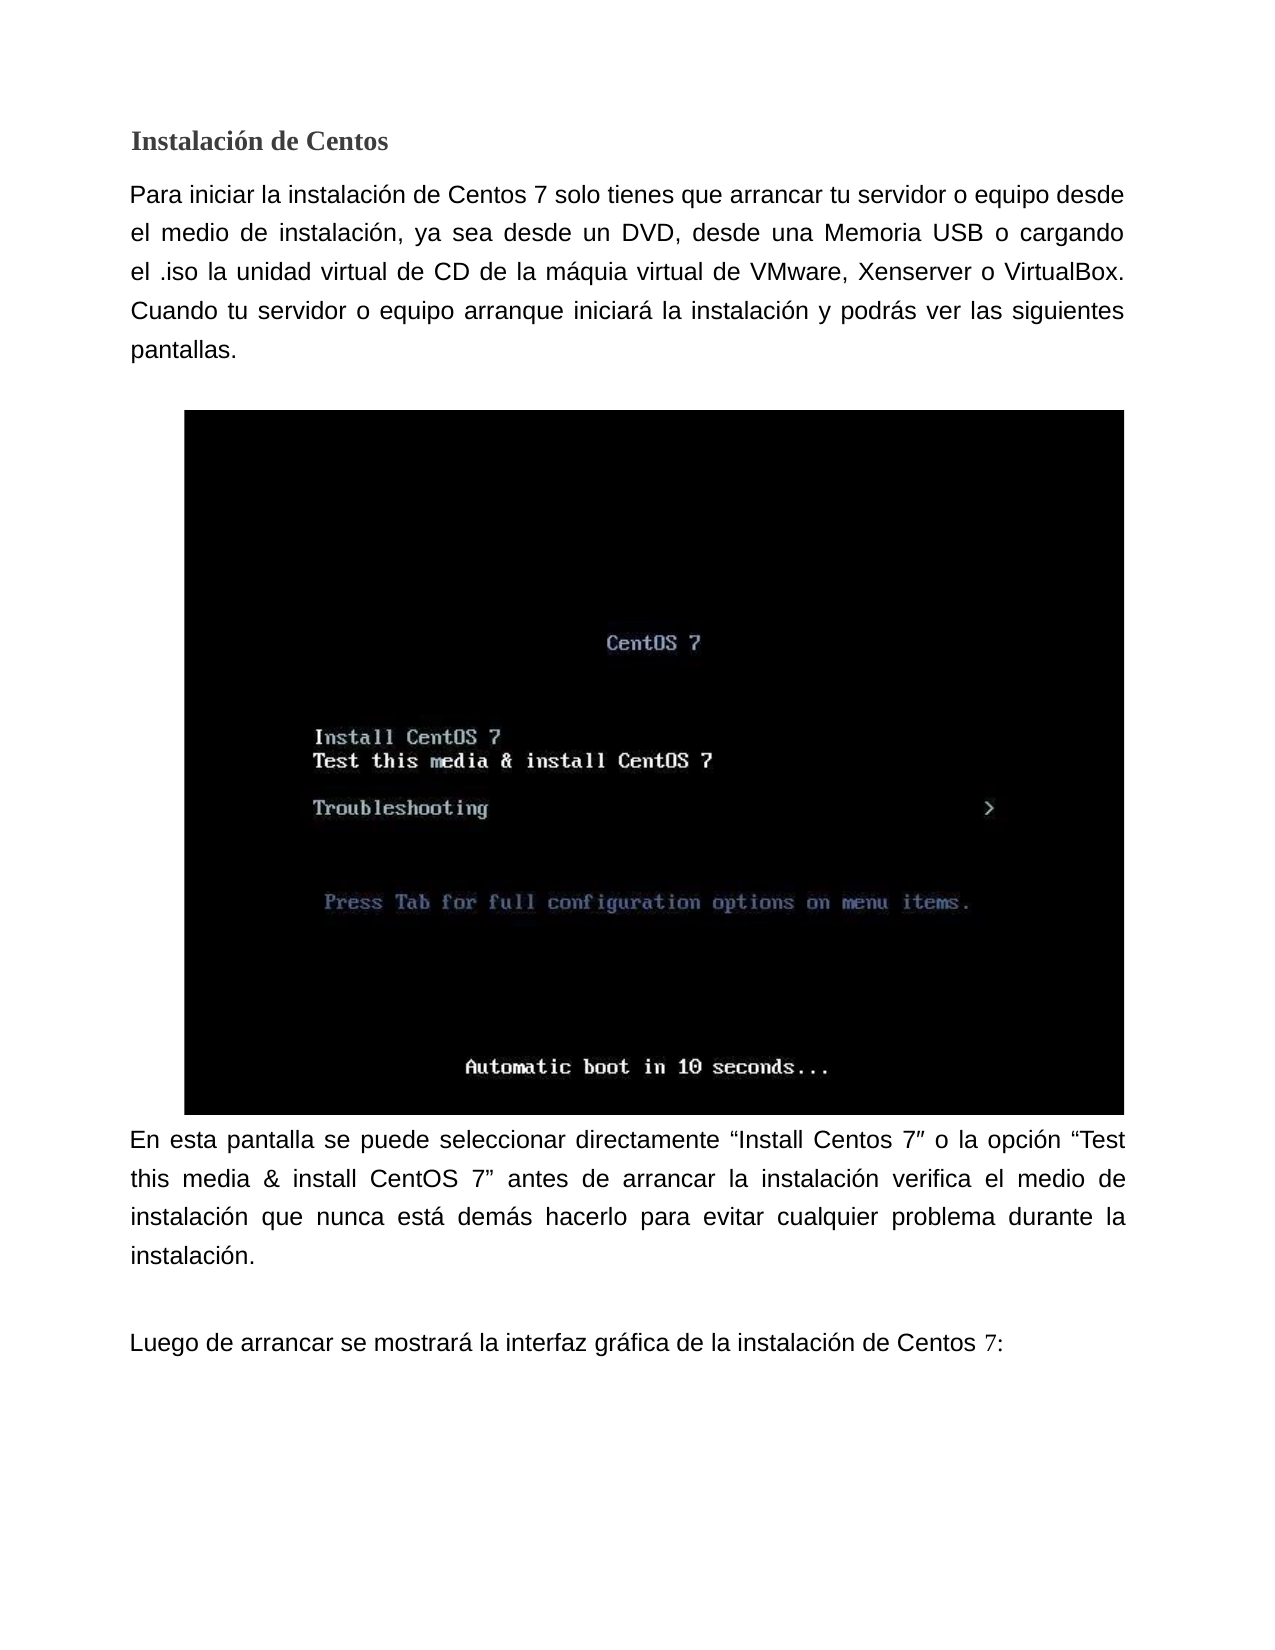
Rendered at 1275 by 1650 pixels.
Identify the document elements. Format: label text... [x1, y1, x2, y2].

text Luego de arrancar se mostrará la interfaz gráfica de la instalación de Centos 7: [129, 1328, 1157, 1357]
text Instalación de Centos [131, 123, 1157, 156]
picture [184, 410, 1125, 1115]
text En esta pantalla se puede seleccionar directamente “Install Centos 7″ o la opción “Test this media & install CentOS 7” antes de arrancar la instalación verifica el medio de instalación que nunca está demás hacerlo para evitar cualquier problema durante la instalación. [129, 411, 1127, 1270]
text Para iniciar la instalación de Centos 7 solo tienes que arrancar tu servidor o equipo desde el medio de instalación, ya sea desde un DVD, desde una Memoria USB o cargando el .iso la unidad virtual de CD de la máquia virtual de VMware, Xenserver o VirtualBox. Cuando tu servidor o equipo arranque iniciará la instalación y podrás ver las siguientes pantallas. [129, 179, 1126, 363]
